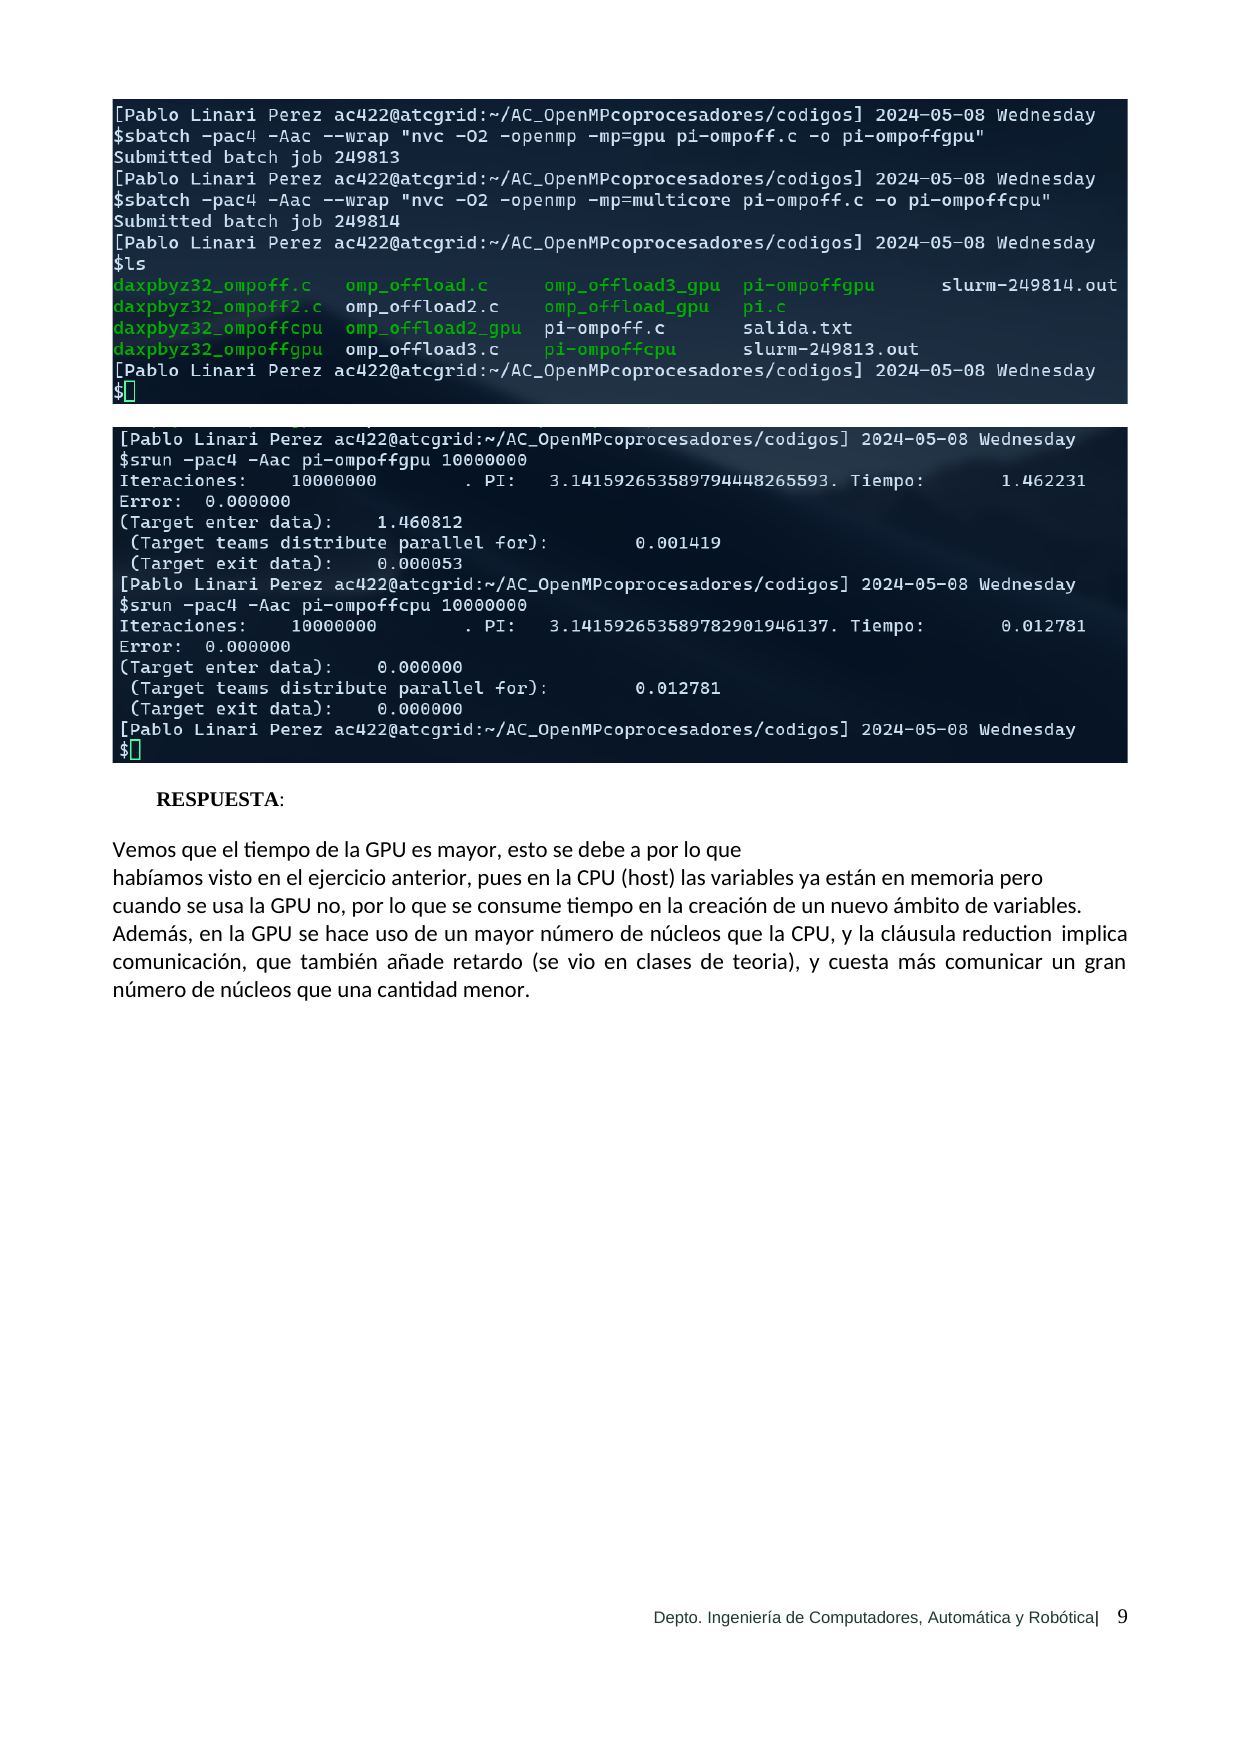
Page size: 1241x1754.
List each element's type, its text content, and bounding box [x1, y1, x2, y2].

text cuando se usa la GPU no, por lo que se consume tiempo en la creación de un nuevo ámbito de variables. [112, 891, 1128, 919]
picture [112, 99, 1128, 404]
text Además, en la GPU se hace uso de un mayor número de núcleos que la CPU, y la cláusula reduction implica comunicación, que también añade retardo (se vio en clases de teoria), y cuesta más comunicar un gran número de núcleos que una cantidad menor. [112, 919, 1128, 1003]
picture [112, 427, 1128, 763]
text Vemos que el tiempo de la GPU es mayor, esto se debe a por lo que [112, 835, 1128, 863]
list RESPUESTA: [156, 787, 1128, 811]
text habíamos visto en el ejercicio anterior, pues en la CPU (host) las variables ya están en memoria pero [112, 863, 1128, 891]
